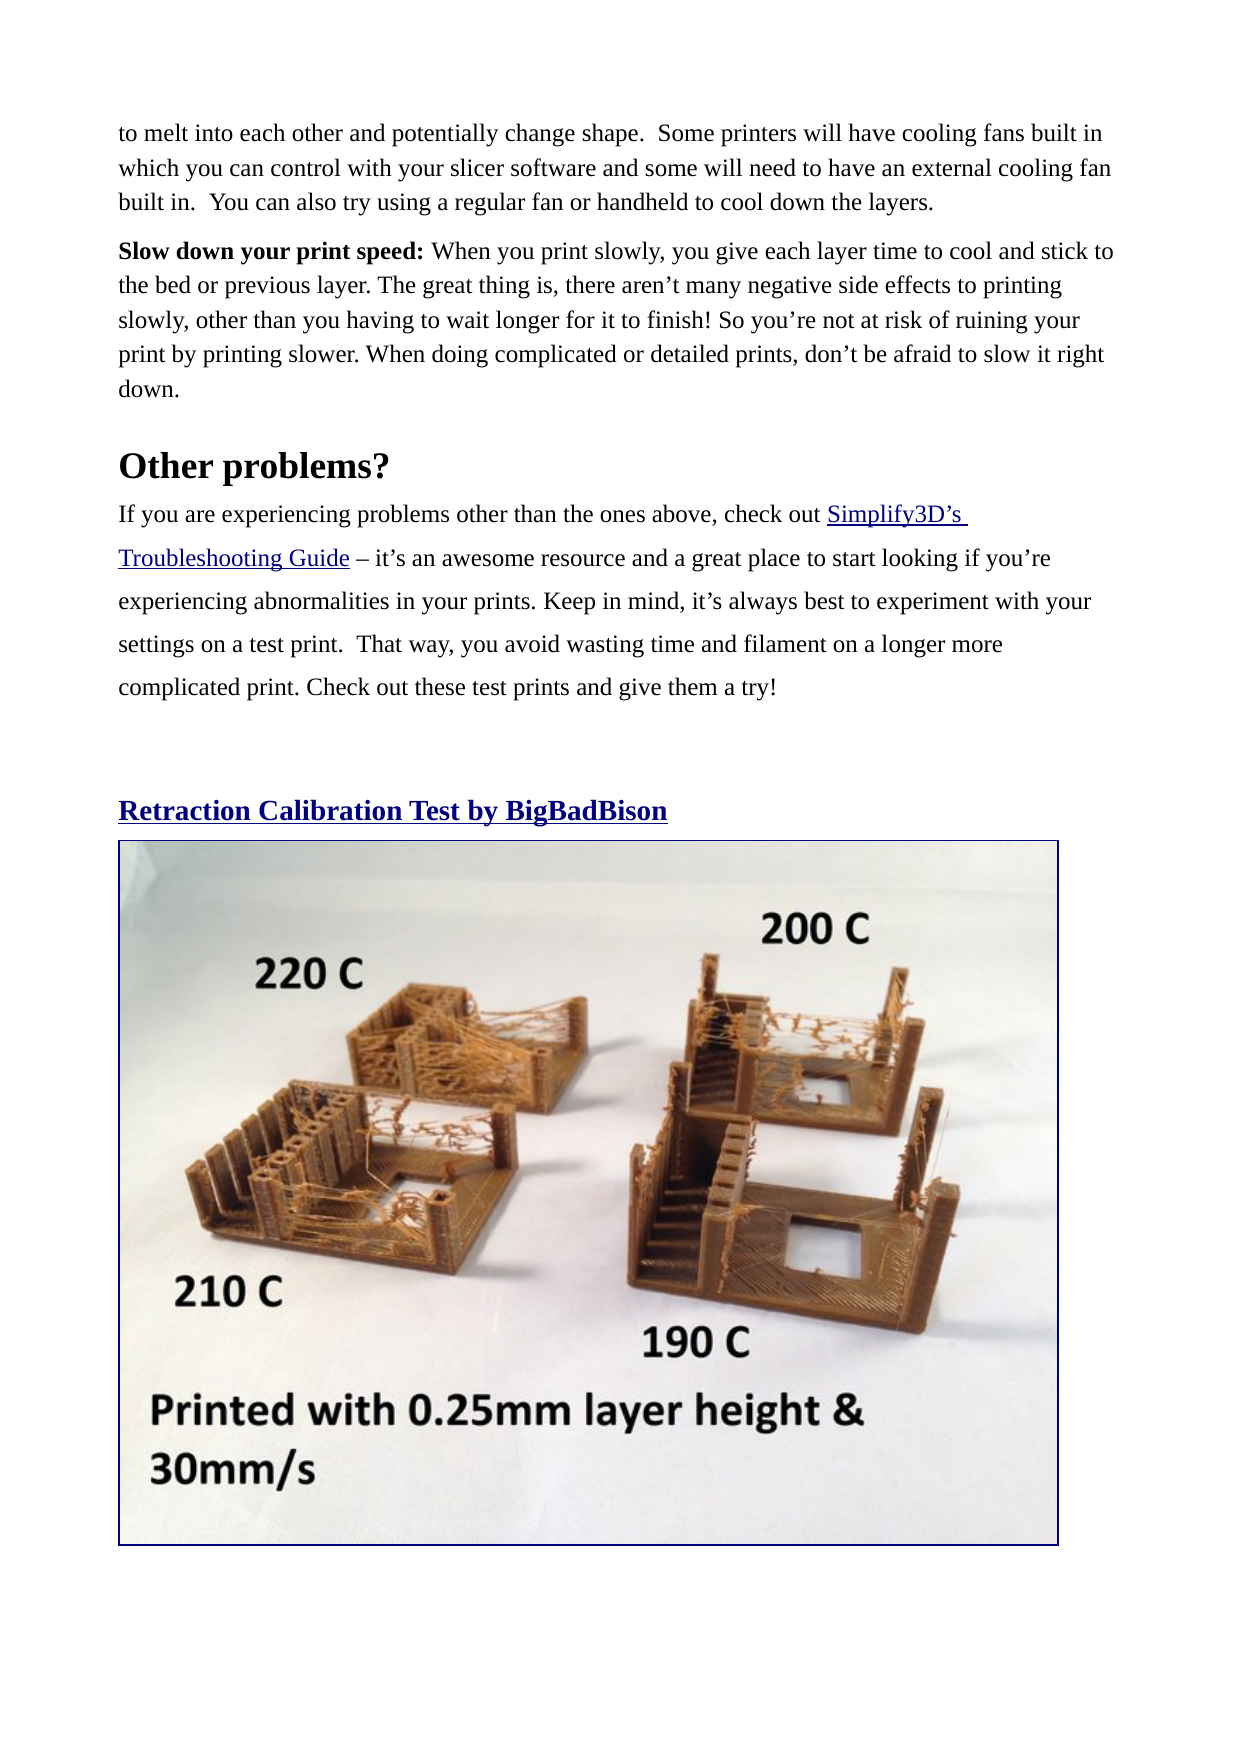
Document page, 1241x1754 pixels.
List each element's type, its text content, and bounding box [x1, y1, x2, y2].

subtitle Retraction Calibration Test by BigBadBison [118, 793, 1122, 827]
picture [120, 841, 1057, 1544]
text Slow down your print speed: When you print slowly, you give each layer time to cool and stick to the bed or previous layer. The great thing is, there aren’t many negative side effects to printing slowly, other than you having to wait longer for it to finish! So you’re not at risk of ruining your print by printing slower. When doing complicated or detailed prints, don’t be afraid to slow it right down. [118, 236, 1122, 403]
text to melt into each other and potentially change shape. Some printers will have cooling fans built in which you can control with your slicer software and some will need to have an external cooling fan built in. You can also try using a regular fan or handheld to cool down the layers. [118, 118, 1122, 216]
subtitle Other problems? [118, 444, 1122, 487]
text If you are experiencing problems other than the ones above, check out Simplify3D’s Troubleshooting Guide – it’s an awesome resource and a great place to start looking if you’re experiencing abnormalities in your prints. Keep in mind, it’s always best to experiment with your settings on a test print. That way, you avoid wasting time and filament on a longer more complicated print. Check out these test prints and give them a try! [118, 499, 1122, 701]
